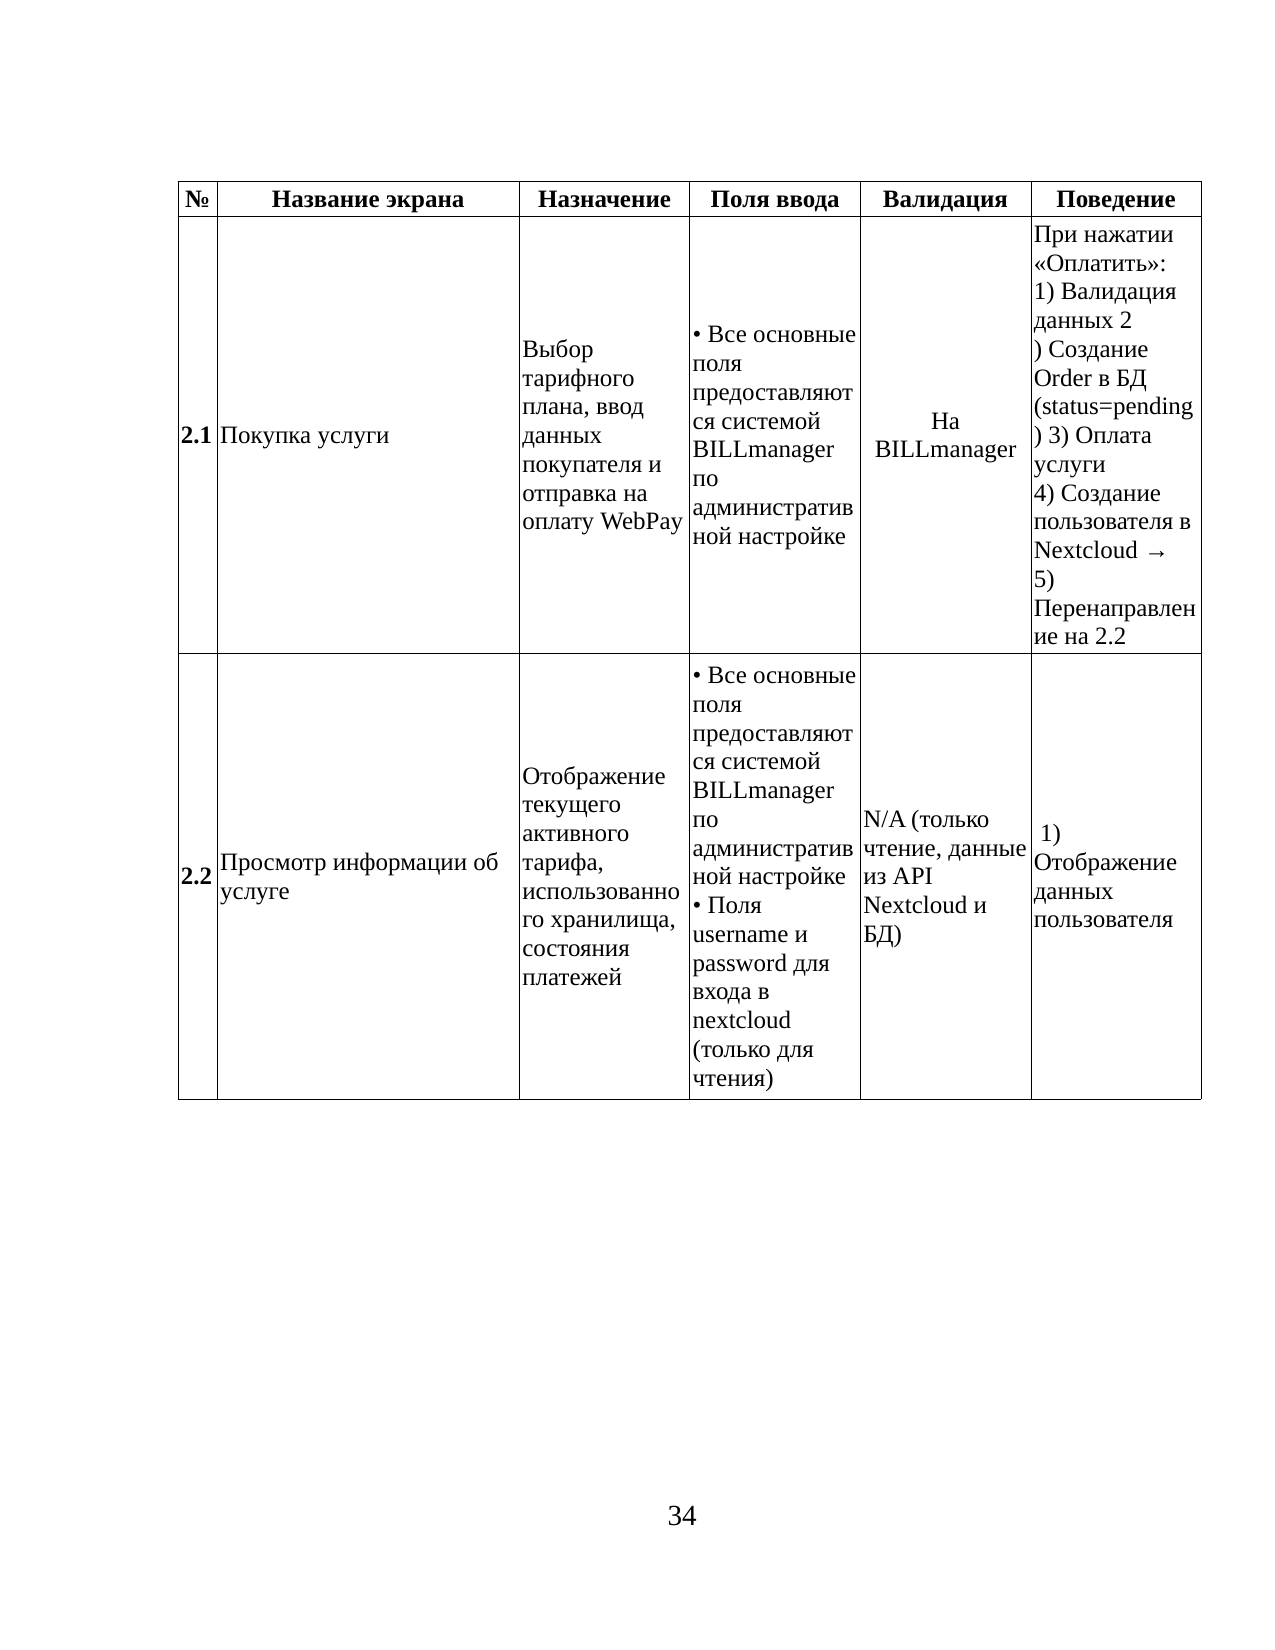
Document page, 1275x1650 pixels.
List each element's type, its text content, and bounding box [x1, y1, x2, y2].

table_cell 1) Отображение данных пользователя [1032, 654, 1201, 1098]
table_cell 2.2 [179, 654, 217, 1098]
table_header Назначение [520, 182, 689, 216]
table_cell N/A (только чтение, данные из API Nextcloud и БД) [861, 654, 1031, 1098]
table_cell 2.1 [179, 217, 217, 653]
table_header № [179, 182, 217, 216]
table_cell Покупка услуги [218, 217, 519, 653]
table_cell При нажатии «Оплатить»: 1) Валидация данных 2 ) Создание Order в БД (status=pending) 3) Оплата услуги 4) Создание пользователя в Nextcloud → 5) Перенаправление на 2.2 [1032, 217, 1201, 653]
table_cell На BILLmanager [861, 217, 1031, 653]
table_cell • Все основные поля предоставляются системой BILLmanager по административной настройке • Поля username и password для входа в nextcloud (только для чтения) [690, 654, 860, 1098]
table_header Валидация [861, 182, 1031, 216]
table_header Поля ввода [690, 182, 860, 216]
table_cell • Все основные поля предоставляются системой BILLmanager по административной настройке [690, 217, 860, 653]
table_cell Просмотр информации об услуге [218, 654, 519, 1098]
table_header Поведение [1032, 182, 1201, 216]
table_header Название экрана [218, 182, 519, 216]
table_cell Выбор тарифного плана, ввод данных покупателя и отправка на оплату WebPay [520, 217, 689, 653]
table_cell Отображение текущего активного тарифа, использованного хранилища, состояния платежей [520, 654, 689, 1098]
